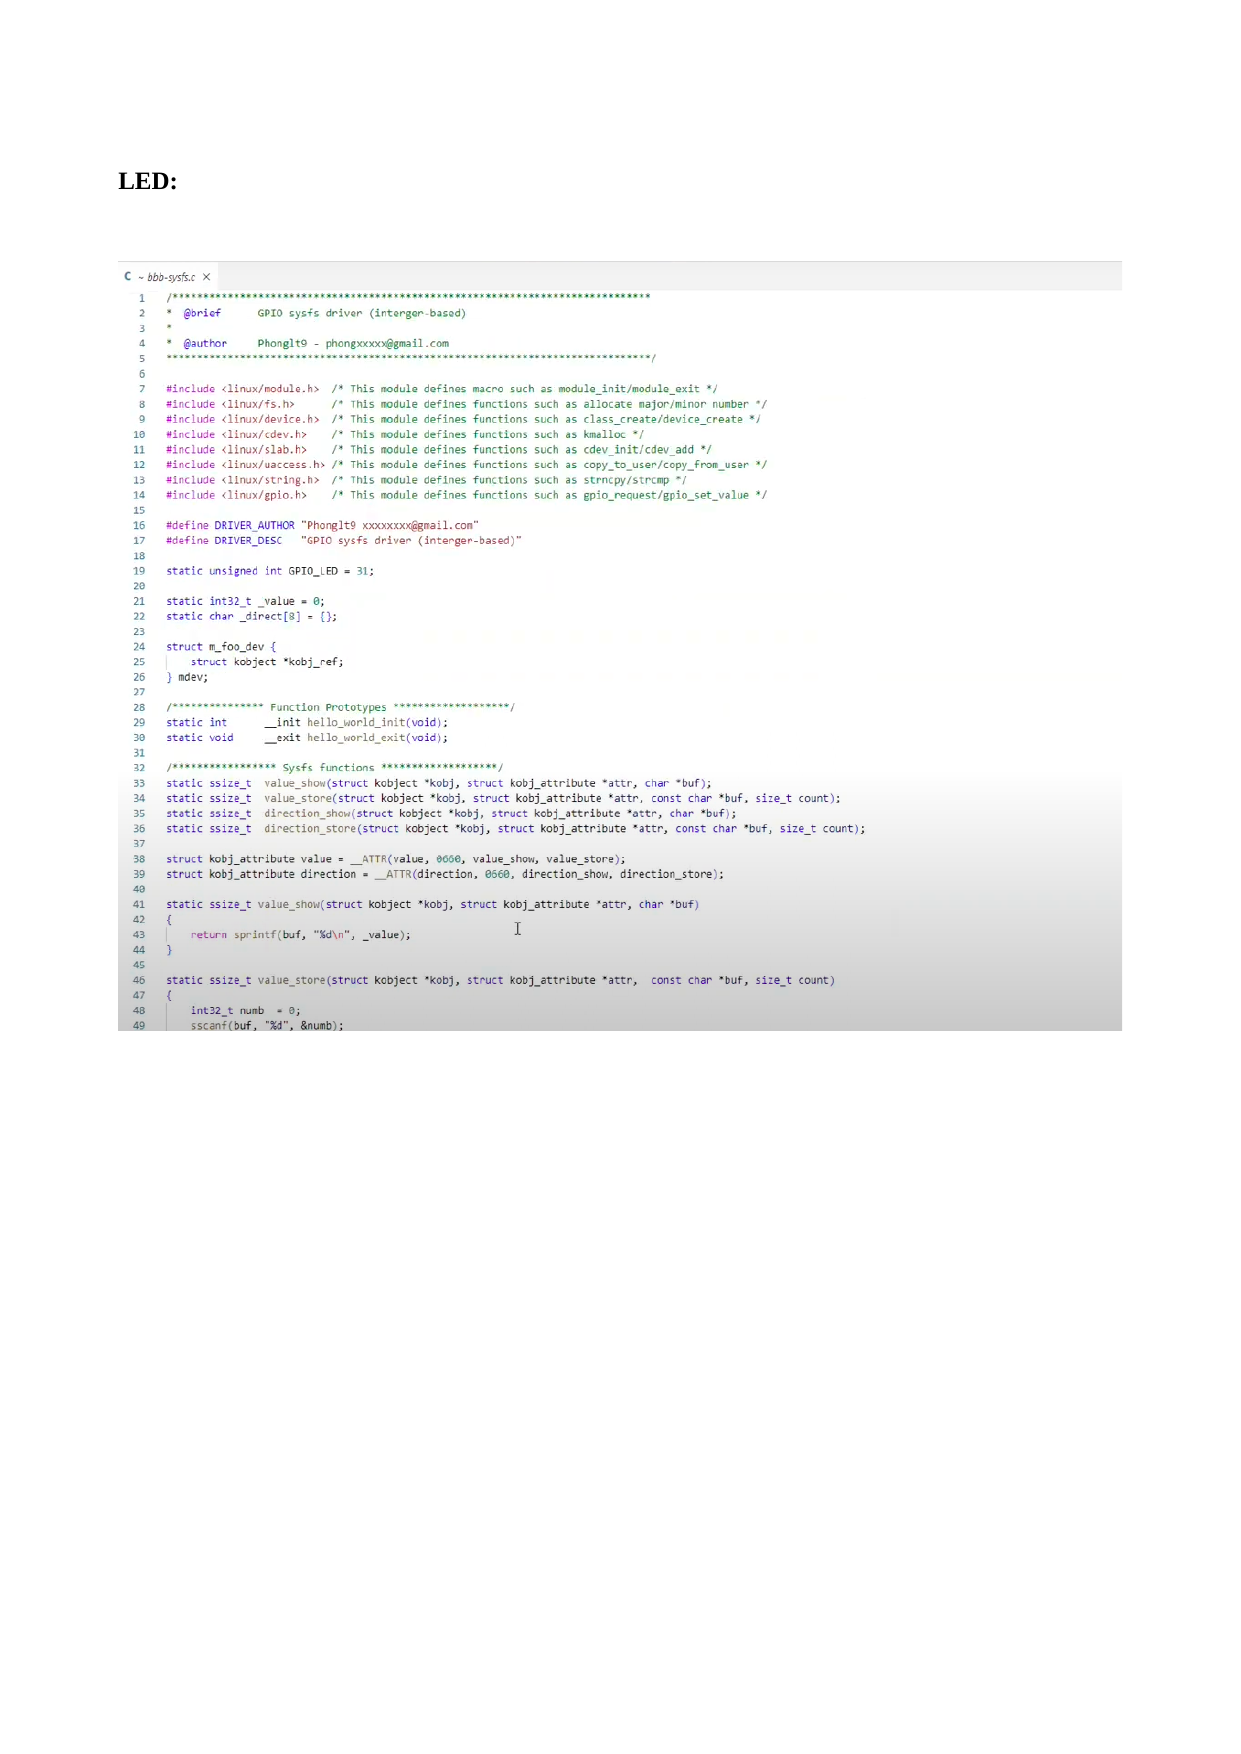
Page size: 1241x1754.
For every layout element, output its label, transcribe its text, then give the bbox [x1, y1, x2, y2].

picture [118, 261, 1123, 1031]
text LED: [118, 166, 1122, 194]
